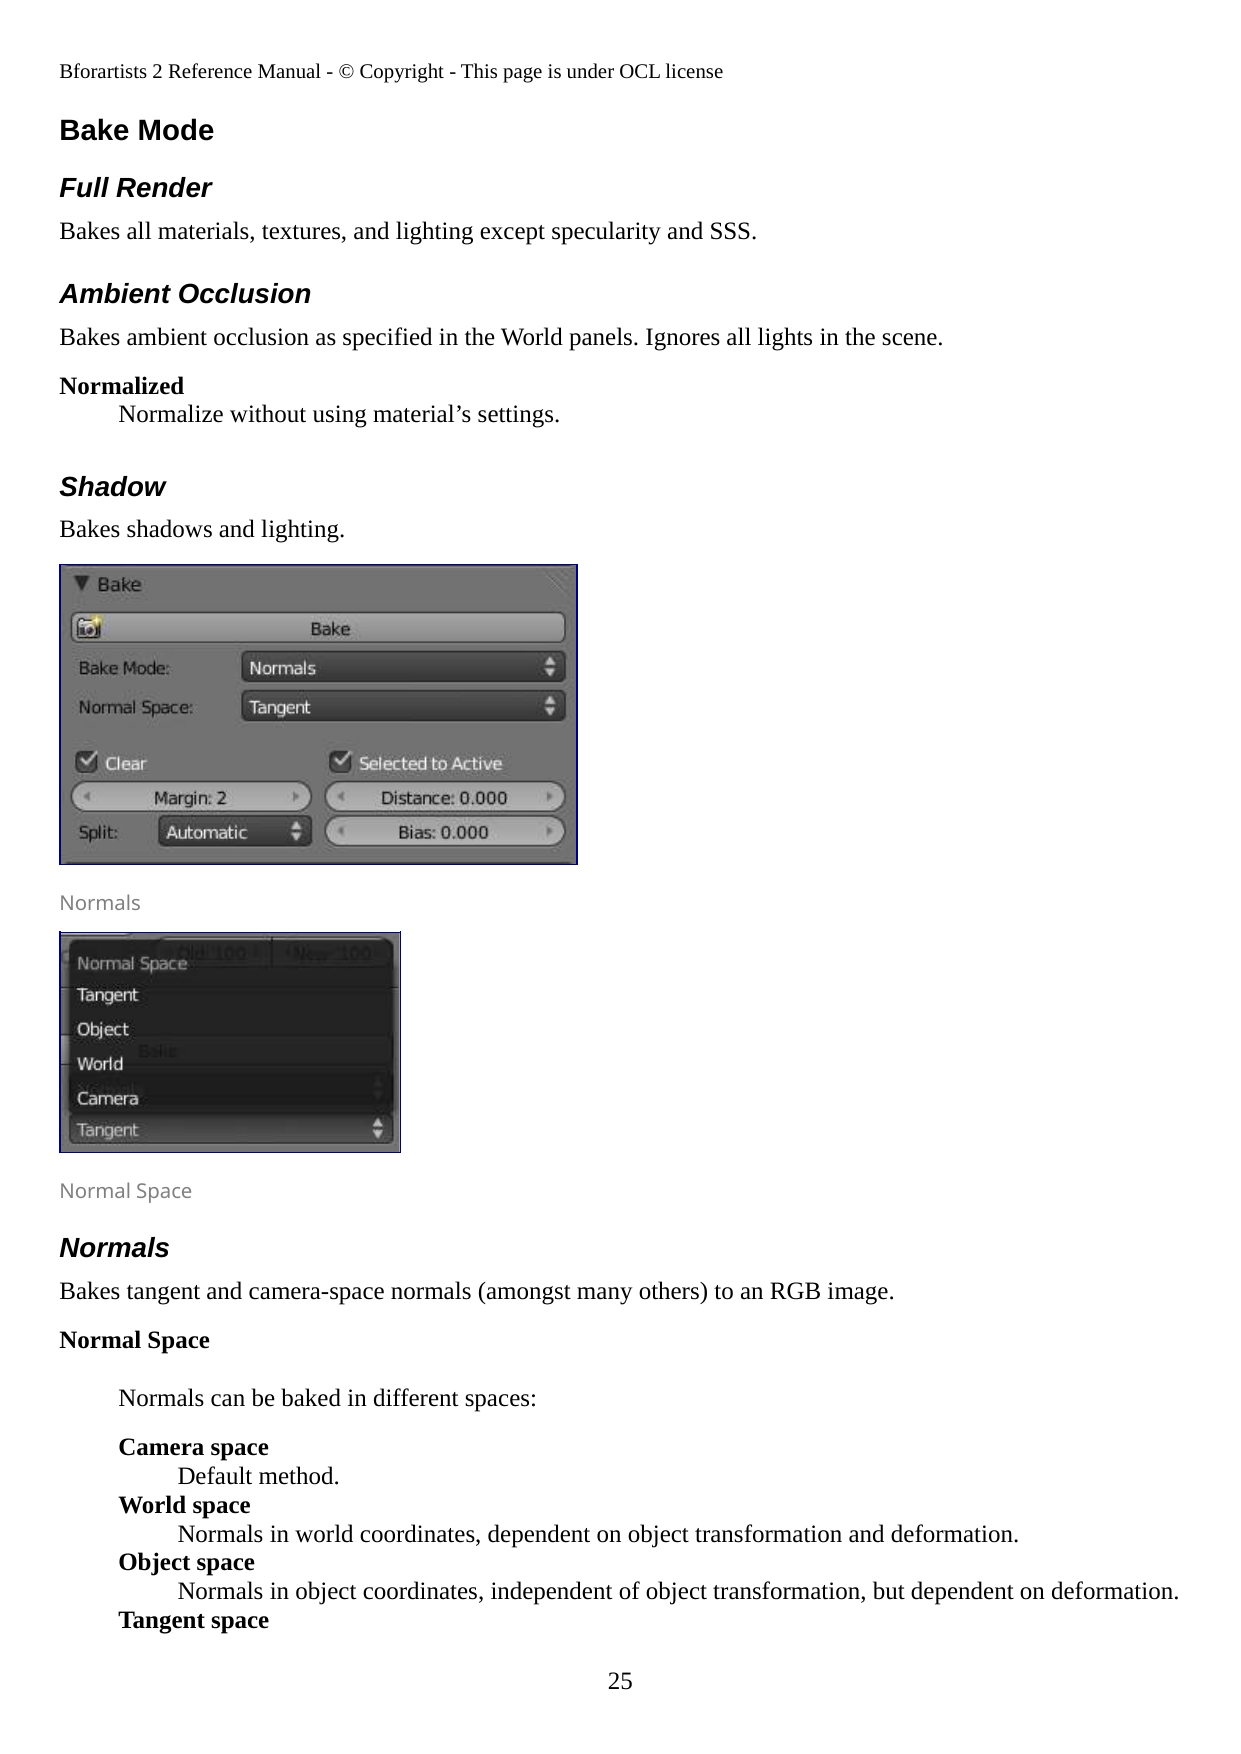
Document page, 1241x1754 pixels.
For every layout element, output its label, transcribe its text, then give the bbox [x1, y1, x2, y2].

list Normals in world coordinates, dependent on object transformation and deformation. [177, 1519, 1181, 1547]
text Bakes ambient occlusion as specified in the World panels. Ignores all lights in the scene. [59, 322, 1181, 350]
text Normal Space [59, 1173, 1181, 1204]
picture [61, 565, 576, 864]
subtitle Full Render [59, 171, 1181, 203]
picture [61, 933, 400, 1152]
text Bakes shadows and lighting. [59, 514, 1181, 543]
subtitle Shadow [59, 470, 1181, 502]
text Bakes tangent and camera-space normals (amongst many others) to an RGB image. [59, 1276, 1181, 1305]
subtitle Ambient Occlusion [59, 277, 1181, 309]
list Default method. [177, 1461, 1181, 1490]
list Normals in object coordinates, independent of object transformation, but dependent on deformation. [177, 1576, 1181, 1605]
subtitle Tangent space [118, 1605, 1181, 1634]
text Bakes all materials, textures, and lighting except specularity and SSS. [59, 216, 1181, 244]
subtitle Normals [59, 1232, 1181, 1263]
text Normals [59, 886, 1181, 917]
subtitle Object space [118, 1547, 1181, 1576]
subtitle Normalized [59, 371, 1181, 399]
subtitle Normal Space [59, 1325, 1181, 1354]
subtitle Bake Mode [59, 113, 1181, 146]
list Normalize without using material’s settings. [118, 399, 1181, 428]
subtitle Camera space [118, 1432, 1181, 1461]
text Normals can be baked in different spaces: [118, 1383, 1181, 1412]
subtitle World space [118, 1490, 1181, 1519]
